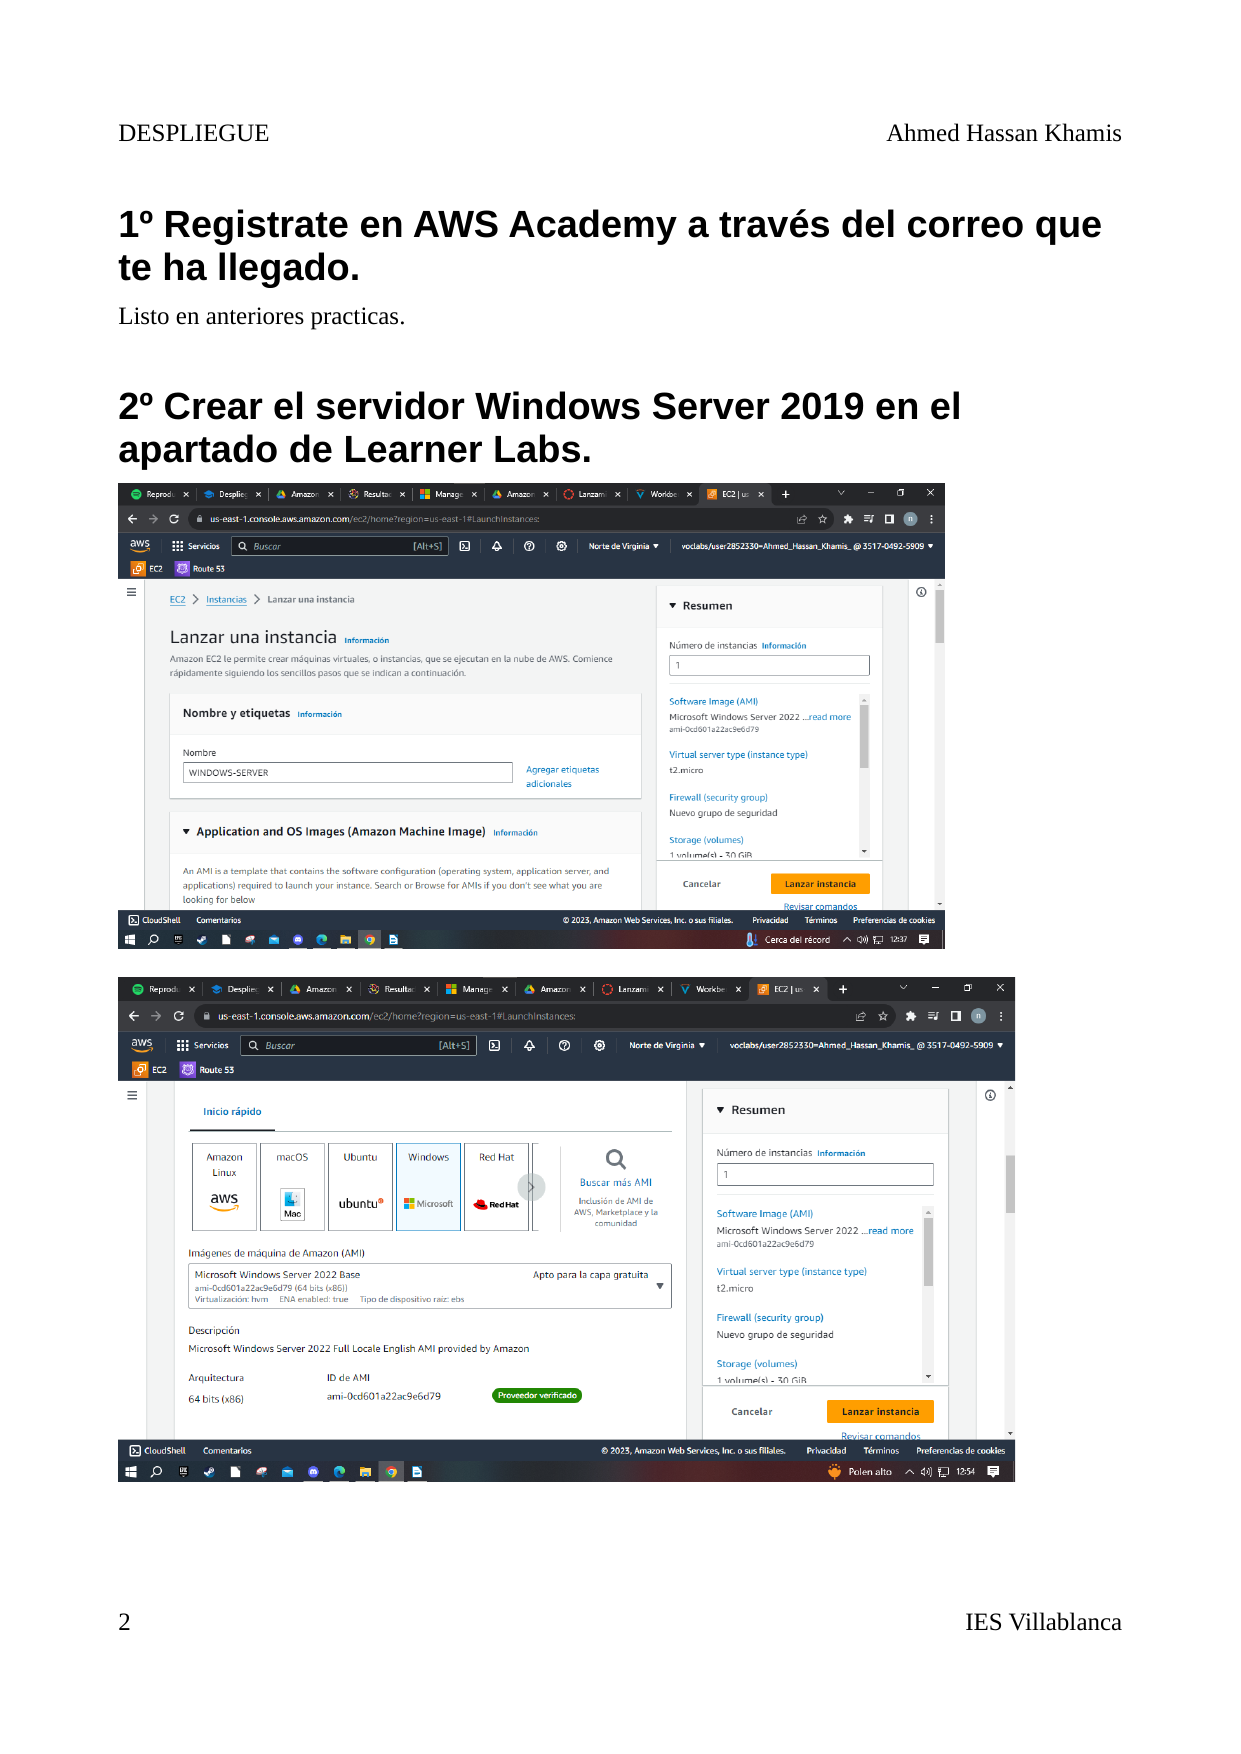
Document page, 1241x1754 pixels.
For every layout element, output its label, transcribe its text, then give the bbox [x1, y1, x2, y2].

text Listo en anteriores practicas. [118, 301, 1122, 330]
picture [118, 483, 945, 949]
subtitle 2º Crear el servidor Windows Server 2019 en el apartado de Learner Labs. [118, 384, 1122, 471]
picture [118, 977, 1016, 1482]
subtitle 1º Registrate en AWS Academy a través del correo que te ha llegado. [118, 201, 1122, 289]
